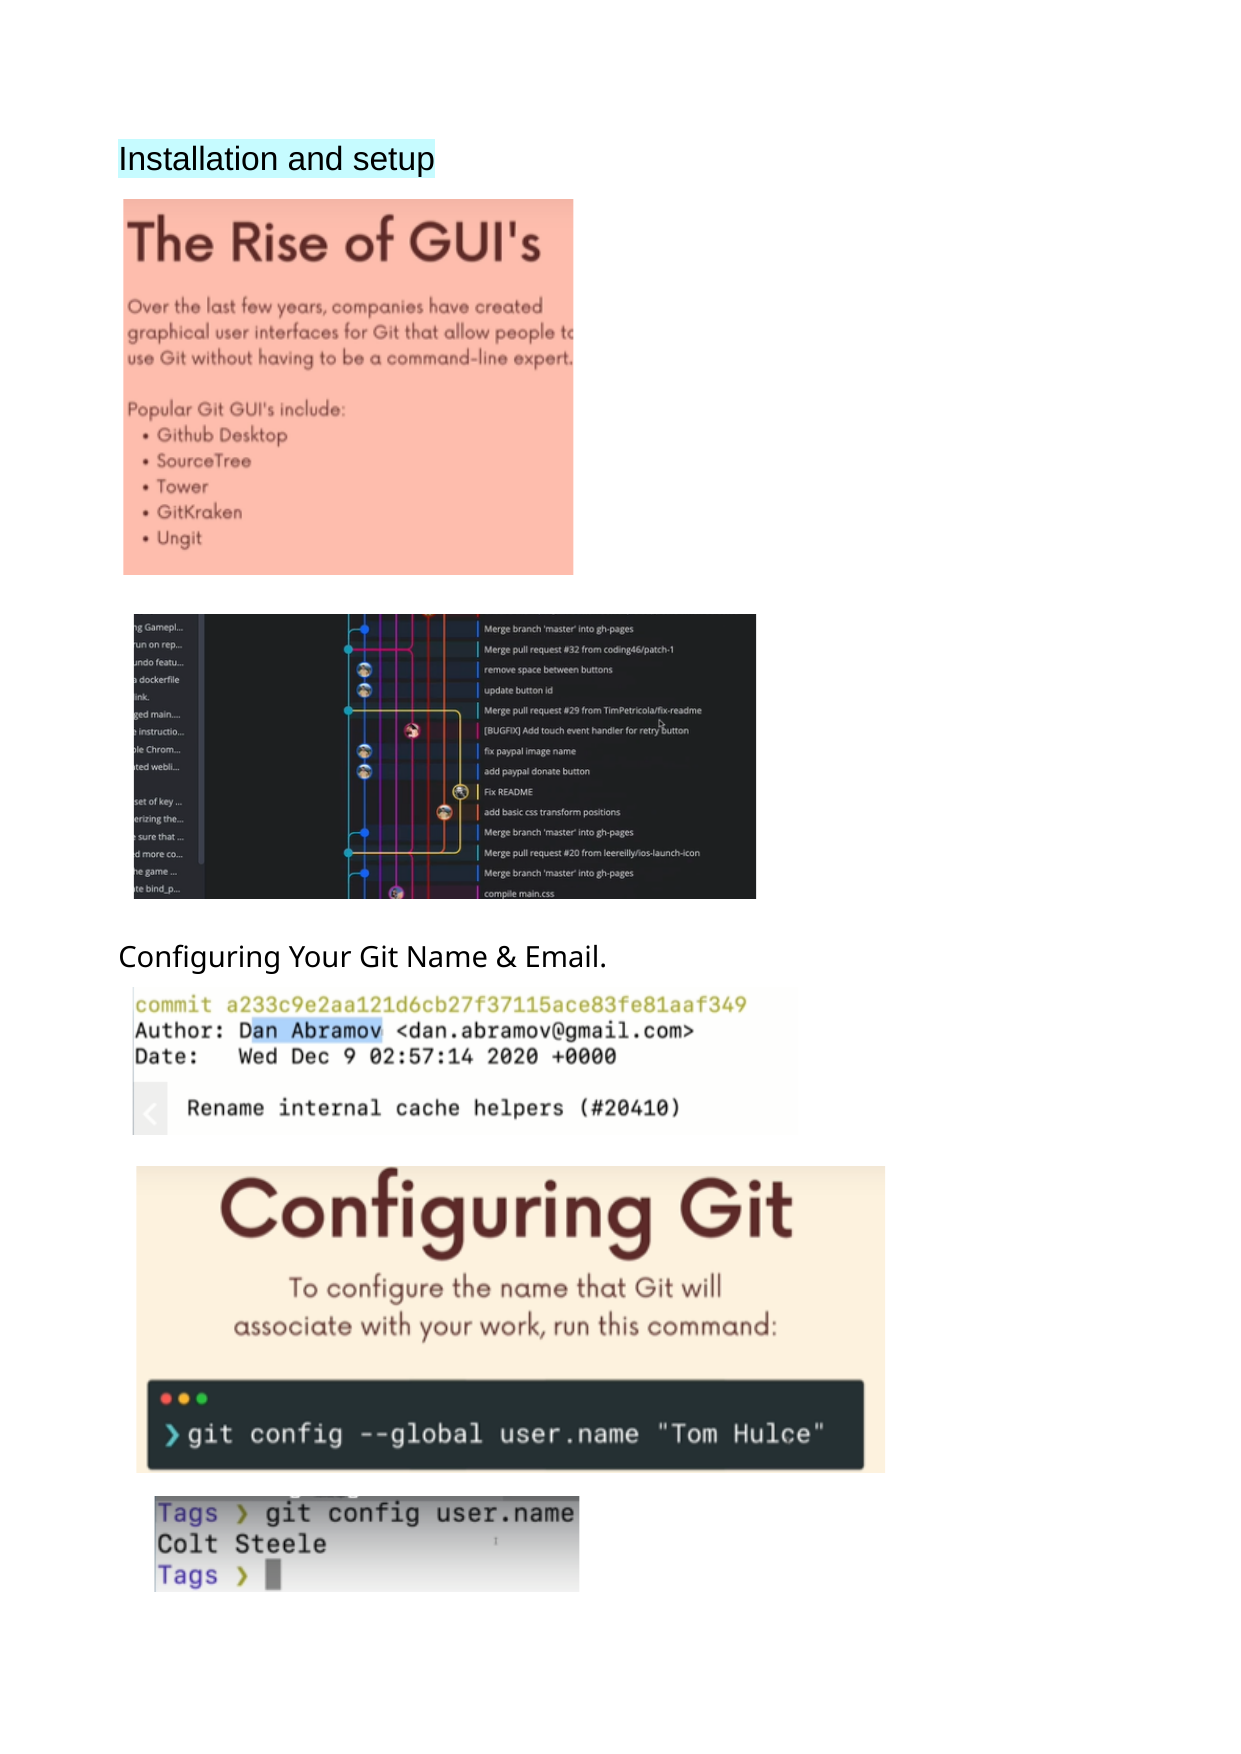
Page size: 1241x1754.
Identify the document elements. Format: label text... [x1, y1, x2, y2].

text Configuring Your Git Name & Email. [118, 936, 1122, 976]
subtitle Installation and setup [435, 139, 1122, 178]
picture [136, 1166, 886, 1473]
picture [132, 987, 799, 1135]
picture [123, 199, 574, 575]
picture [154, 1496, 580, 1592]
picture [133, 614, 757, 899]
